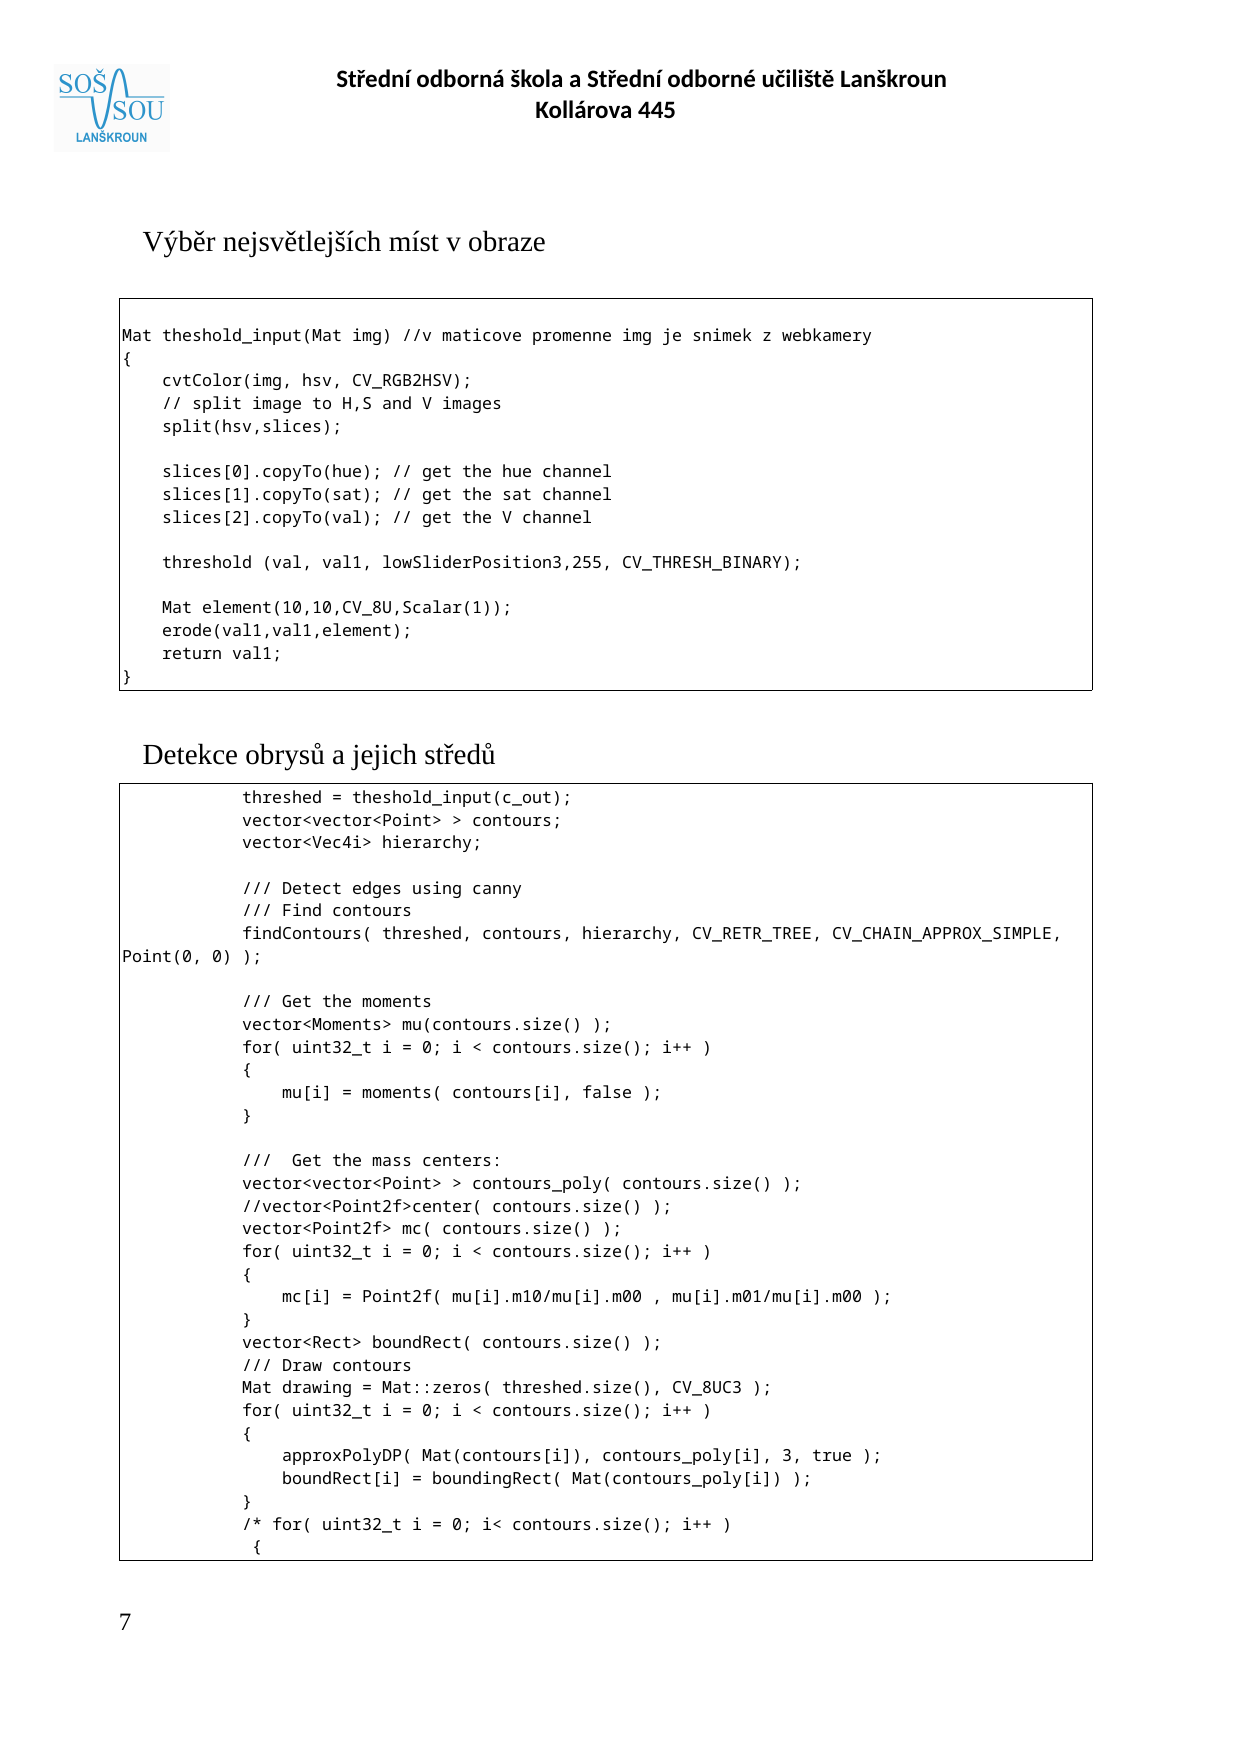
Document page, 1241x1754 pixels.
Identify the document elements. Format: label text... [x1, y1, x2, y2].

text mu[i] = moments( contours[i], false ); [120, 1078, 1092, 1100]
text Mat drawing = Mat::zeros( threshed.size(), CV_8UC3 ); [120, 1373, 1092, 1396]
text { [120, 1259, 1092, 1282]
text // split image to H,S and V images [120, 389, 1092, 411]
text Mat element(10,10,CV_8U,Scalar(1)); [120, 593, 1092, 616]
text vector<vector<Point> > contours_poly( contours.size() ); [120, 1168, 1092, 1191]
text slices[2].copyTo(val); // get the V channel [120, 502, 1092, 528]
text vector<Rect> boundRect( contours.size() ); [120, 1327, 1092, 1350]
text } [120, 1100, 1092, 1126]
text for( uint32_t i = 0; i < contours.size(); i++ ) [120, 1396, 1092, 1418]
text /// Get the moments [120, 987, 1092, 1009]
text /// Get the mass centers: [120, 1146, 1092, 1168]
text { [120, 1532, 1092, 1560]
text cvtColor(img, hsv, CV_RGB2HSV); [120, 366, 1092, 389]
text //vector<Point2f>center( contours.size() ); [120, 1191, 1092, 1214]
text /// Draw contours [120, 1350, 1092, 1373]
text boundRect[i] = boundingRect( Mat(contours_poly[i]) ); [120, 1464, 1092, 1486]
text threshold (val, val1, lowSliderPosition3,255, CV_THRESH_BINARY); [120, 548, 1092, 573]
subtitle Výběr nejsvětlejších míst v obraze [142, 224, 1092, 257]
text /// Detect edges using canny [120, 873, 1092, 896]
text { [120, 1418, 1092, 1441]
text return val1; [120, 638, 1092, 661]
text approxPolyDP( Mat(contours[i]), contours_poly[i], 3, true ); [120, 1441, 1092, 1464]
text /// Find contours [120, 896, 1092, 919]
text for( uint32_t i = 0; i < contours.size(); i++ ) [120, 1237, 1092, 1259]
text for( uint32_t i = 0; i < contours.size(); i++ ) [120, 1032, 1092, 1055]
text } [120, 661, 1092, 690]
picture [53, 64, 170, 152]
text } [120, 1486, 1092, 1509]
text { [120, 343, 1092, 366]
text vector<Moments> mu(contours.size() ); [120, 1009, 1092, 1032]
text threshed = theshold_input(c_out); [120, 784, 1092, 805]
text } [120, 1305, 1092, 1327]
text vector<Vec4i> hierarchy; [120, 828, 1092, 854]
text { [120, 1055, 1092, 1078]
text vector<vector<Point> > contours; [120, 805, 1092, 828]
text slices[1].copyTo(sat); // get the sat channel [120, 479, 1092, 502]
text findContours( threshed, contours, hierarchy, CV_RETR_TREE, CV_CHAIN_APPROX_SIMPLE, Point(0, 0) ); [120, 919, 1092, 967]
subtitle Detekce obrysů a jejich středů [142, 737, 1092, 771]
text erode(val1,val1,element); [120, 616, 1092, 638]
text /* for( uint32_t i = 0; i< contours.size(); i++ ) [120, 1509, 1092, 1532]
text split(hsv,slices); [120, 411, 1092, 437]
text slices[0].copyTo(hue); // get the hue channel [120, 457, 1092, 479]
text mc[i] = Point2f( mu[i].m10/mu[i].m00 , mu[i].m01/mu[i].m00 ); [120, 1282, 1092, 1305]
text vector<Point2f> mc( contours.size() ); [120, 1214, 1092, 1237]
text Mat theshold_input(Mat img) //v maticove promenne img je snimek z webkamery [120, 321, 1092, 343]
